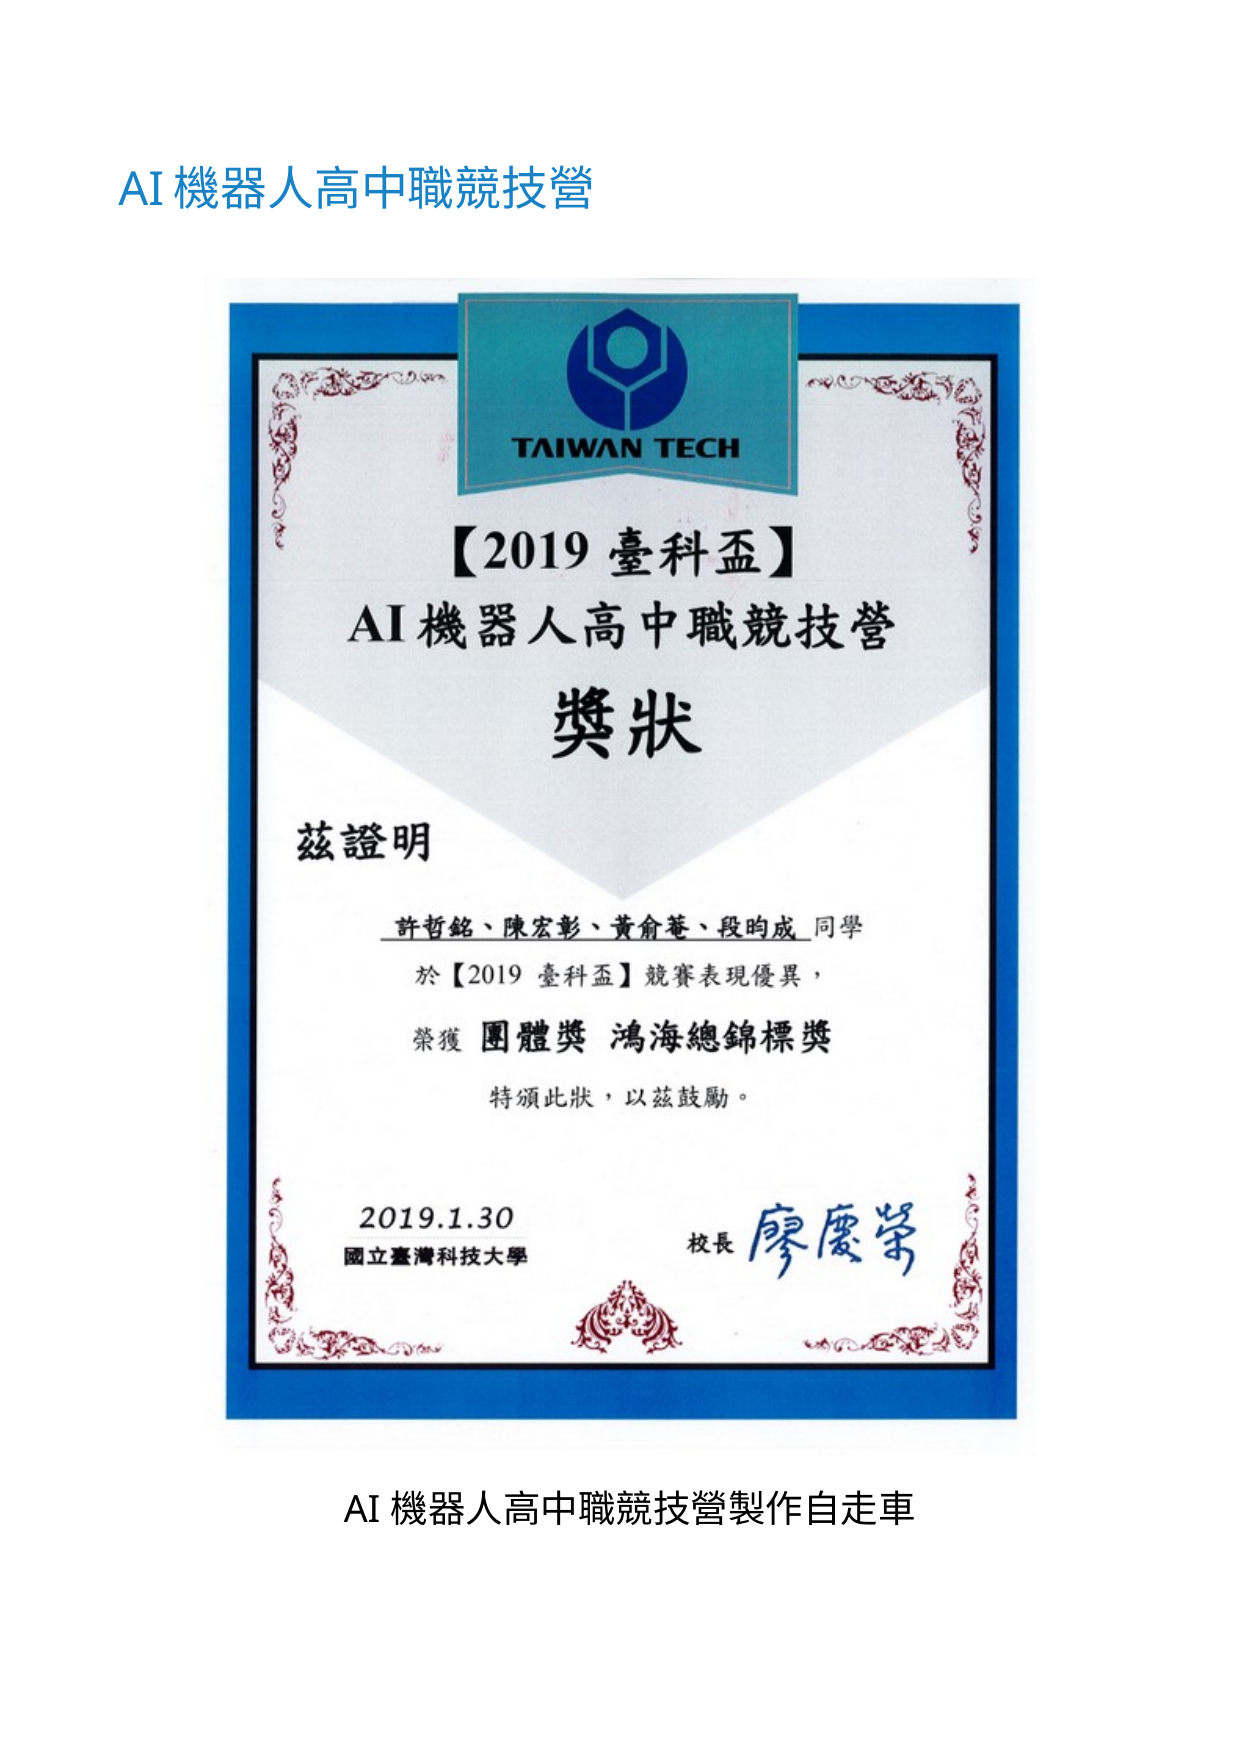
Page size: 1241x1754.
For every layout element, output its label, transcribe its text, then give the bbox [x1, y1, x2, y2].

picture [205, 278, 1036, 1456]
subtitle AI機器人高中職競技營 [118, 151, 1122, 219]
